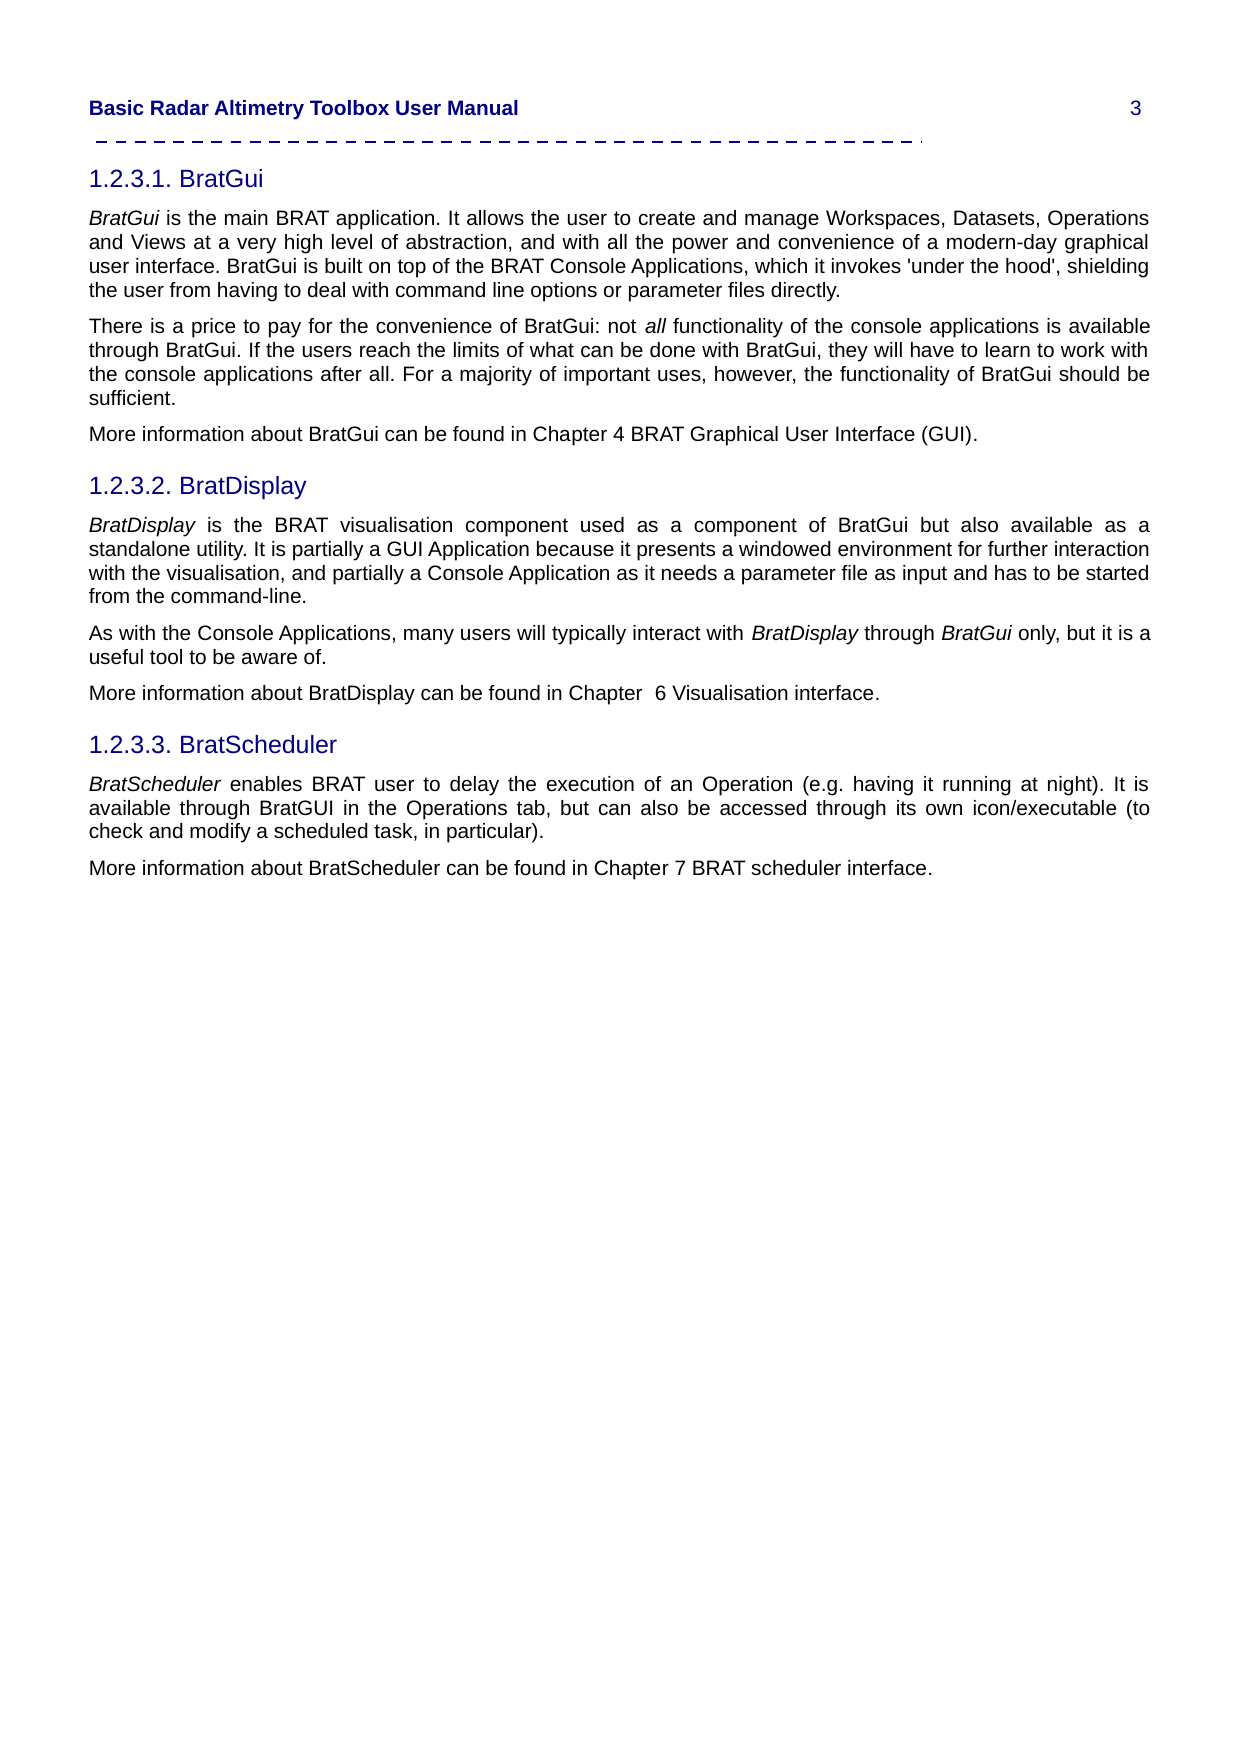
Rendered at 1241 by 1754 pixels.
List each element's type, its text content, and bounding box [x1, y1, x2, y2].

subtitle BratGui [88, 164, 1152, 193]
text BratDisplay is the BRAT visualisation component used as a component of BratGui but also available as a standalone utility. It is partially a GUI Application because it presents a windowed environment for further interaction with the visualisation, and partially a Console Application as it needs a parameter file as input and has to be started from the command-line. [88, 512, 1152, 608]
text As with the Console Applications, many users will typically interact with BratDisplay through BratGui only, but it is a useful tool to be aware of. [88, 621, 1152, 669]
subtitle BratScheduler [88, 730, 1152, 759]
text BratScheduler enables BRAT user to delay the execution of an Operation (e.g. having it running at night). It is available through BratGUI in the Operations tab, but can also be accessed through its own icon/executable (to check and modify a scheduled task, in particular). [88, 771, 1152, 843]
text More information about BratScheduler can be found in Chapter 7 BRAT scheduler interface. [88, 856, 1152, 880]
text There is a price to pay for the convenience of BratGui: not all functionality of the console applications is available through BratGui. If the users reach the limits of what can be done with BratGui, they will have to learn to work with the console applications after all. For a majority of important uses, however, the functionality of BratGui should be sufficient. [88, 314, 1152, 410]
text BratGui is the main BRAT application. It allows the user to create and manage Workspaces, Datasets, Operations and Views at a very high level of abstraction, and with all the power and convenience of a modern-day graphical user interface. BratGui is built on top of the BRAT Console Applications, which it invokes 'under the hood', shielding the user from having to deal with command line options or parameter files directly. [88, 206, 1152, 301]
text More information about BratGui can be found in Chapter 4 BRAT Graphical User Interface (GUI). [88, 422, 1152, 446]
subtitle BratDisplay [88, 471, 1152, 500]
text More information about BratDisplay can be found in Chapter 6. Visualisation interface. [88, 681, 1152, 705]
